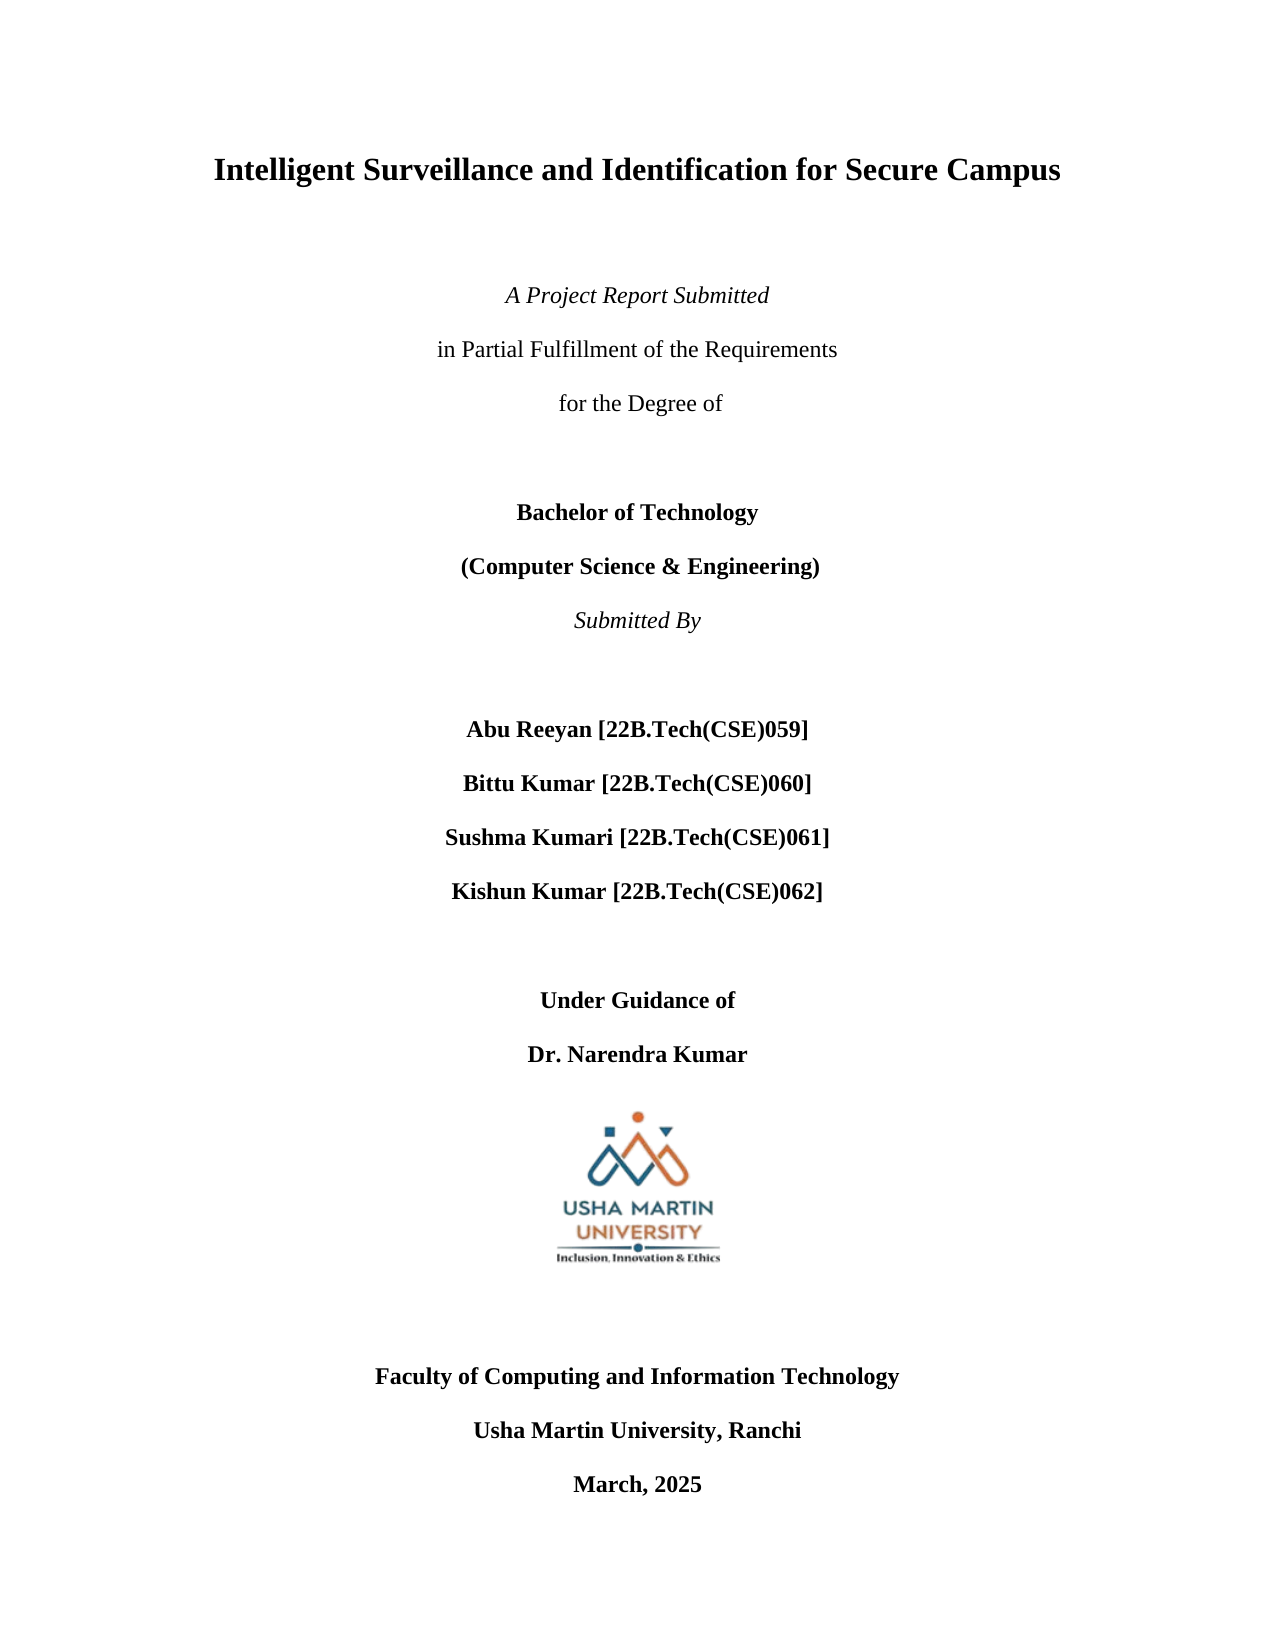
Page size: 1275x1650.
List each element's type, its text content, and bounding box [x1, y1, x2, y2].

text Faculty of Computing and Information Technology [150, 1362, 1125, 1390]
text March, 2025 [150, 1470, 1125, 1498]
text Kishun Kumar [22B.Tech(CSE)062] [150, 877, 1125, 904]
text for the Degree of [150, 389, 1125, 416]
text Sushma Kumari [22B.Tech(CSE)061] [150, 823, 1125, 851]
picture [533, 1094, 742, 1281]
text Bittu Kumar [22B.Tech(CSE)060] [150, 769, 1125, 797]
text Bachelor of Technology [150, 498, 1125, 526]
text Under Guidance of [150, 986, 1125, 1014]
text Abu Reeyan [22B.Tech(CSE)059] [150, 715, 1125, 743]
text A Project Report Submitted [150, 281, 1125, 308]
text Submitted By [150, 606, 1125, 633]
text Dr. Narendra Kumar [150, 1040, 1125, 1068]
text in Partial Fulfillment of the Requirements [150, 335, 1125, 362]
text (Computer Science & Engineering) [150, 552, 1125, 579]
text Intelligent Surveillance and Identification for Secure Campus [150, 150, 1125, 187]
text Usha Martin University, Ranchi [150, 1416, 1125, 1444]
